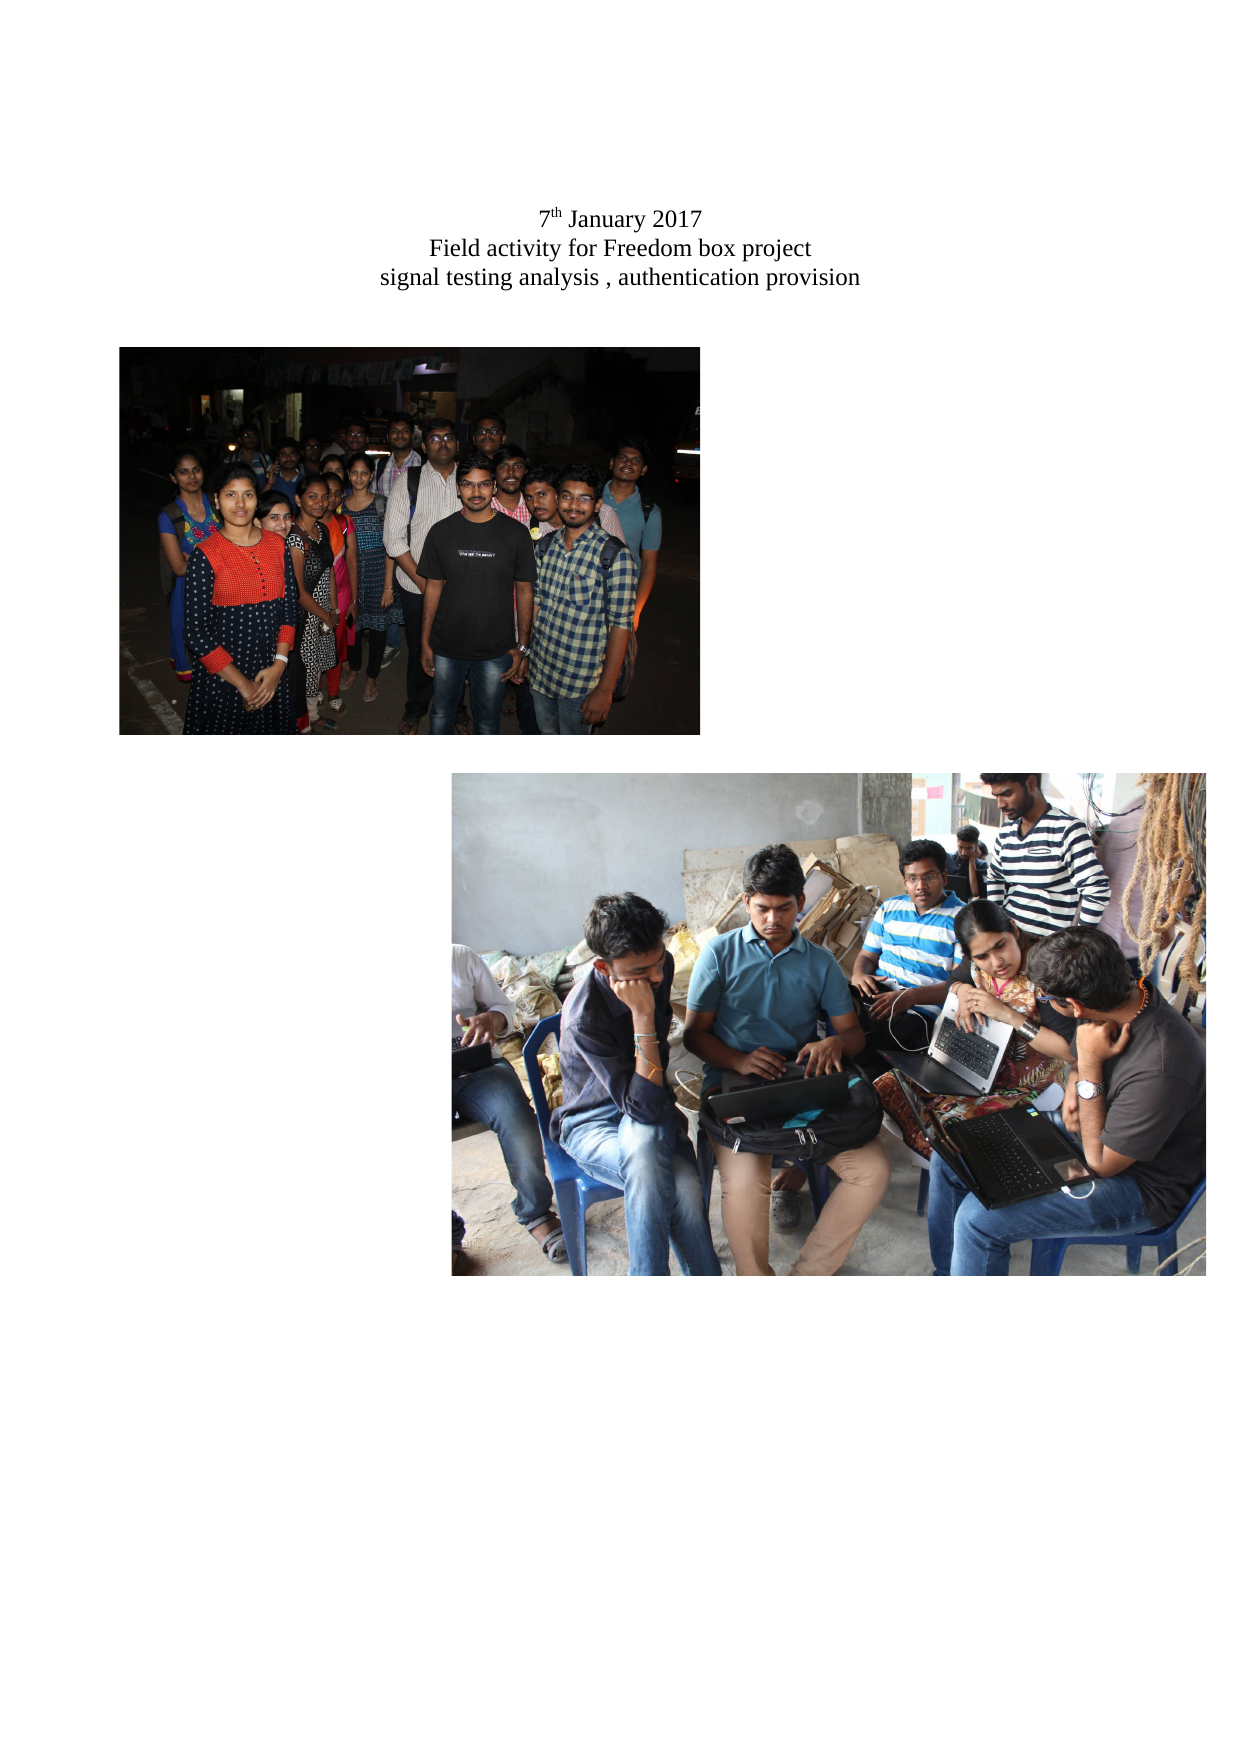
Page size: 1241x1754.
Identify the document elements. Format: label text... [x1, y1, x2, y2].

text Field activity for Freedom box project [118, 233, 1122, 262]
text signal testing analysis , authentication provision [118, 262, 1122, 291]
picture [119, 347, 701, 735]
text 7th January 2017 [118, 204, 1122, 233]
picture [451, 773, 1207, 1276]
